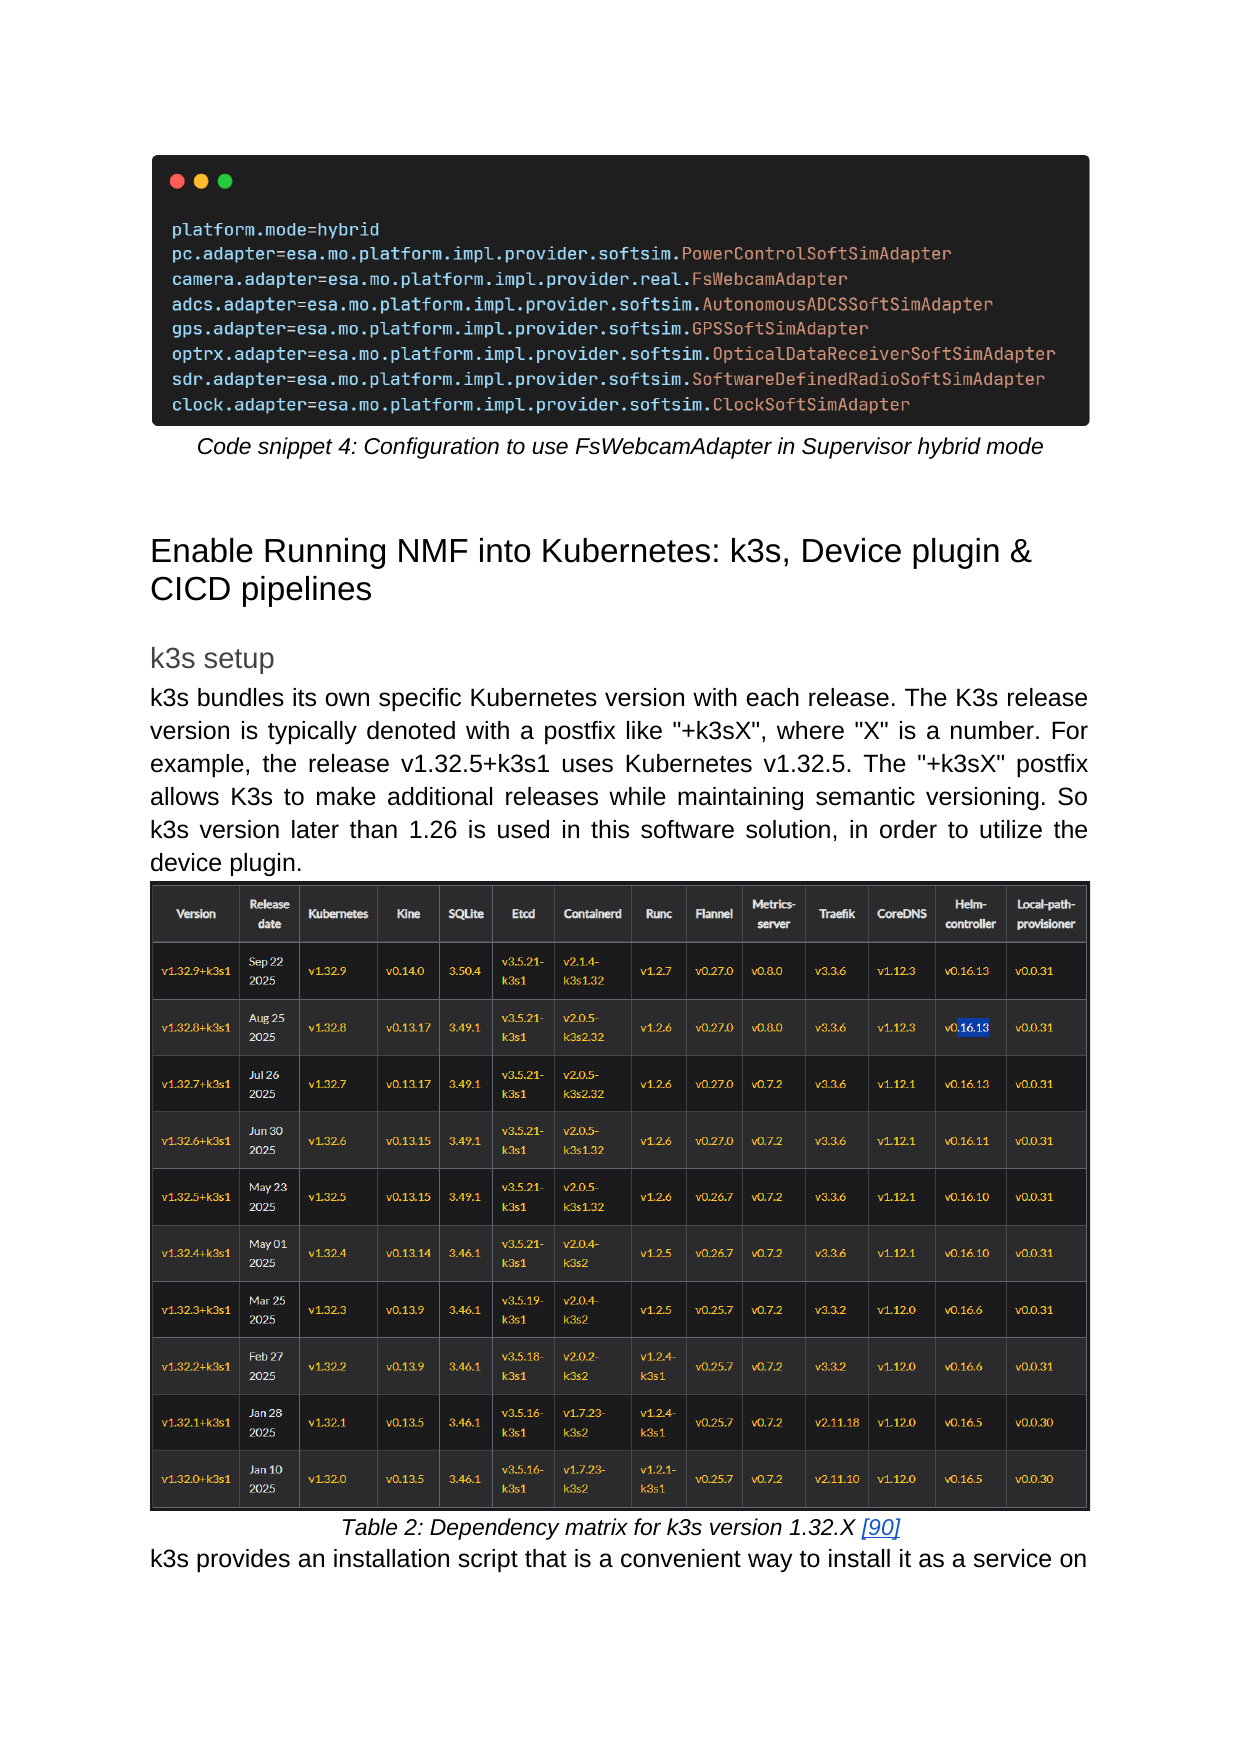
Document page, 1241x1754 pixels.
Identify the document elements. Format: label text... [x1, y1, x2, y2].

subtitle k3s setup [150, 641, 1090, 675]
picture [150, 150, 1091, 430]
text k3s bundles its own specific Kubernetes version with each release. The K3s release version is typically denoted with a postfix like "+k3sX", where "X" is a number. For example, the release v1.32.5+k3s1 uses Kubernetes v1.32.5. The "+k3sX" postfix allows K3s to make additional releases while maintaining semantic versioning. So k3s version later than 1.26 is used in this software solution, in order to utilize the device plugin. [150, 683, 1090, 877]
picture [150, 881, 1091, 1511]
text Code snippet 4: Configuration to use FsWebcamAdapter in Supervisor hybrid mode [150, 433, 1090, 459]
text k3s provides an installation script that is a convenient way to install it as a service on [150, 1544, 1090, 1573]
text Table 2: Dependency matrix for k3s version 1.32.X [90] [150, 1514, 1090, 1541]
subtitle Enable Running NMF into Kubernetes: k3s, Device plugin & CICD pipelines [150, 531, 1090, 608]
